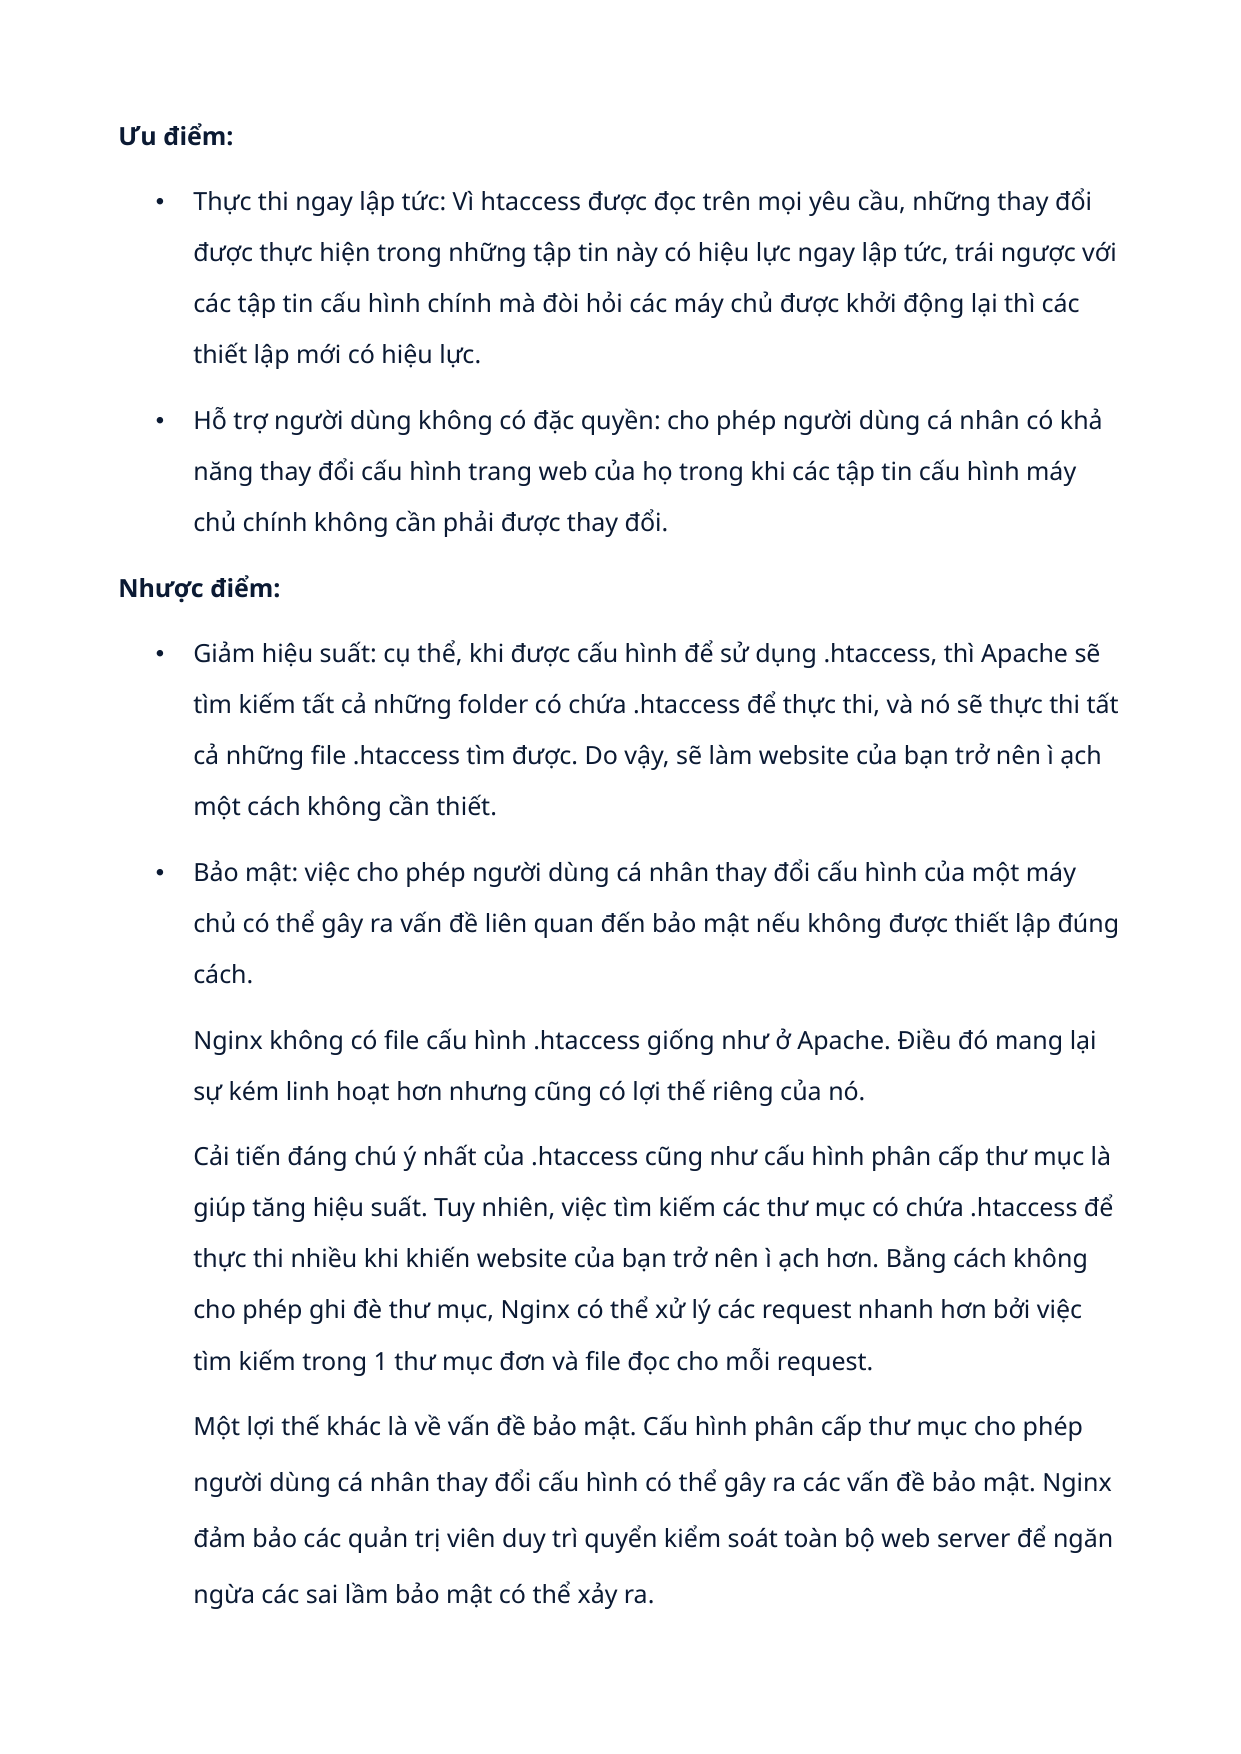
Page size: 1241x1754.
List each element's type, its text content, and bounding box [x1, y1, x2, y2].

list Thực thi ngay lập tức: Vì htaccess được đọc trên mọi yêu cầu, những thay đổi được thực hiện trong những tập tin này có hiệu lực ngay lập tức, trái ngược với các tập tin cấu hình chính mà đòi hỏi các máy chủ được khởi động lại thì các thiết lập mới có hiệu lực. [156, 184, 1122, 371]
list Bảo mật: việc cho phép người dùng cá nhân thay đổi cấu hình của một máy chủ có thể gây ra vấn đề liên quan đến bảo mật nếu không được thiết lập đúng cách. [156, 854, 1122, 991]
list Hỗ trợ người dùng không có đặc quyền: cho phép người dùng cá nhân có khả năng thay đổi cấu hình trang web của họ trong khi các tập tin cấu hình máy chủ chính không cần phải được thay đổi. [156, 402, 1122, 539]
list Cải tiến đáng chú ý nhất của .htaccess cũng như cấu hình phân cấp thư mục là giúp tăng hiệu suất. Tuy nhiên, việc tìm kiếm các thư mục có chứa .htaccess để thực thi nhiều khi khiến website của bạn trở nên ì ạch hơn. Bằng cách không cho phép ghi đè thư mục, Nginx có thể xử lý các request nhanh hơn bởi việc tìm kiếm trong 1 thư mục đơn và file đọc cho mỗi request. [156, 1139, 1122, 1377]
list Một lợi thế khác là về vấn đề bảo mật. Cấu hình phân cấp thư mục cho phép người dùng cá nhân thay đổi cấu hình có thể gây ra các vấn đề bảo mật. Nginx đảm bảo các quản trị viên duy trì quyển kiểm soát toàn bộ web server để ngăn ngừa các sai lầm bảo mật có thể xảy ra. [156, 1409, 1122, 1611]
list Giảm hiệu suất: cụ thể, khi được cấu hình để sử dụng .htaccess, thì Apache sẽ tìm kiếm tất cả những folder có chứa .htaccess để thực thi, và nó sẽ thực thi tất cả những file .htaccess tìm được. Do vậy, sẽ làm website của bạn trở nên ì ạch một cách không cần thiết. [156, 636, 1122, 823]
list Nginx không có file cấu hình .htaccess giống như ở Apache. Điều đó mang lại sự kém linh hoạt hơn nhưng cũng có lợi thế riêng của nó. [156, 1022, 1122, 1107]
text Ưu điểm: [118, 118, 1122, 152]
text Nhược điểm: [118, 570, 1122, 604]
